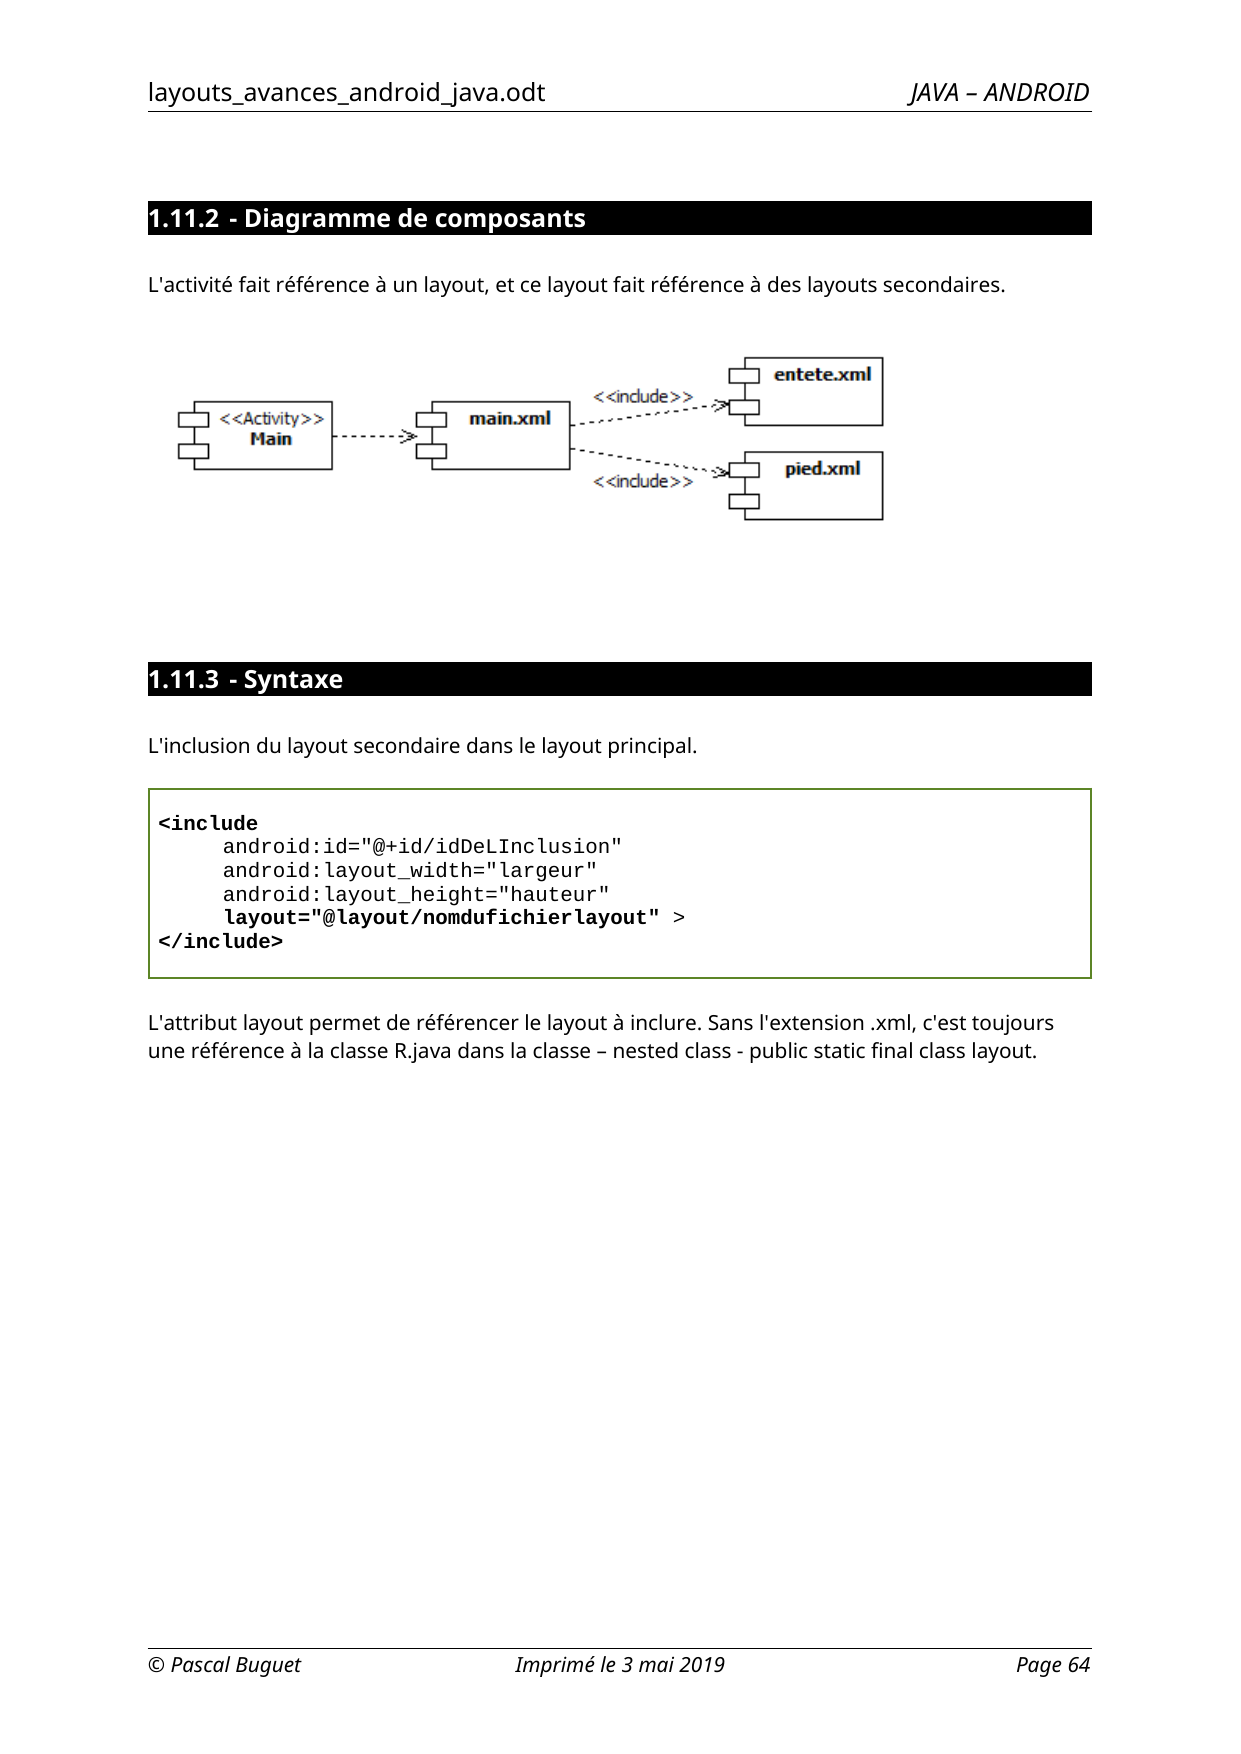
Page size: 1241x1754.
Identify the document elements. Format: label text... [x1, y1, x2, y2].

text <include [150, 790, 1090, 811]
text android:layout_width="largeur" [150, 835, 1090, 859]
text android:layout_height="hauteur" [150, 859, 1090, 882]
subtitle - Diagramme de composants [148, 201, 1092, 235]
text L'inclusion du layout secondaire dans le layout principal. [148, 731, 1092, 759]
text android:id="@+id/idDeLInclusion" [150, 811, 1090, 835]
text layout="@layout/nomdufichierlayout" > [150, 882, 1090, 906]
text L'activité fait référence à un layout, et ce layout fait référence à des layouts secondaires. [148, 270, 1092, 298]
text L'attribut layout permet de référencer le layout à inclure. Sans l'extension .xml, c'est toujours une référence à la classe R.java dans la classe – nested class - public static final class layout. [148, 1008, 1092, 1065]
picture [147, 326, 915, 552]
text </include> [150, 906, 1090, 977]
subtitle - Syntaxe [148, 662, 1092, 696]
